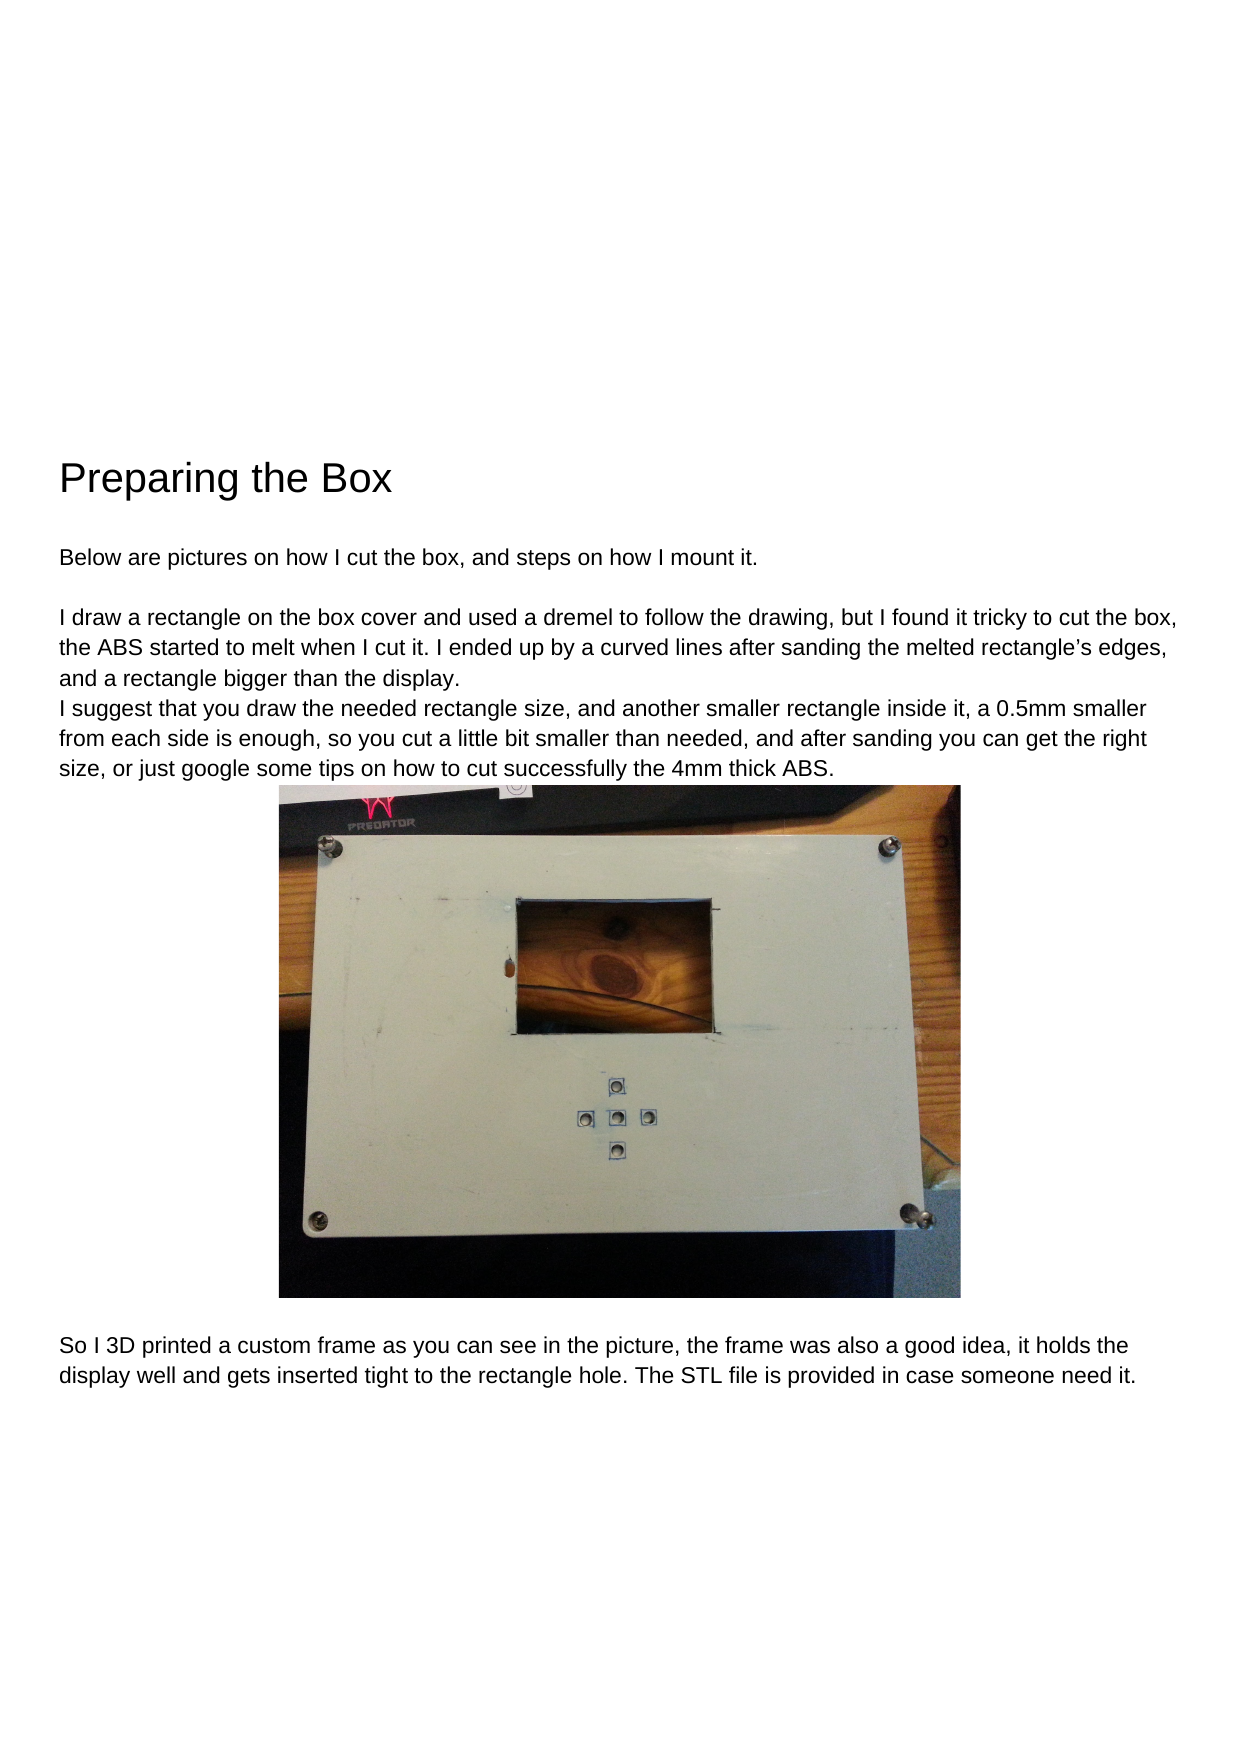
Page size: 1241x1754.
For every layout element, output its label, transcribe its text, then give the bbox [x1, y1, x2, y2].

text So I 3D printed a custom frame as you can see in the picture, the frame was also a good idea, it holds the display well and gets inserted tight to the rectangle hole. The STL file is provided in case someone need it. [59, 1332, 1180, 1388]
picture [278, 785, 961, 1298]
text I draw a rectangle on the box cover and used a dremel to follow the drawing, but I found it tricky to cut the box, the ABS started to melt when I cut it. I ended up by a curved lines after sanding the melted rectangle’s edges, and a rectangle bigger than the display. [59, 604, 1180, 691]
text Below are pictures on how I cut the box, and steps on how I mount it. [59, 544, 1180, 570]
text I suggest that you draw the needed rectangle size, and another smaller rectangle inside it, a 0.5mm smaller from each side is enough, so you cut a little bit smaller than needed, and after sanding you can get the right size, or just google some tips on how to cut successfully the 4mm thick ABS. [59, 695, 1180, 782]
subtitle Preparing the Box [59, 453, 1180, 501]
